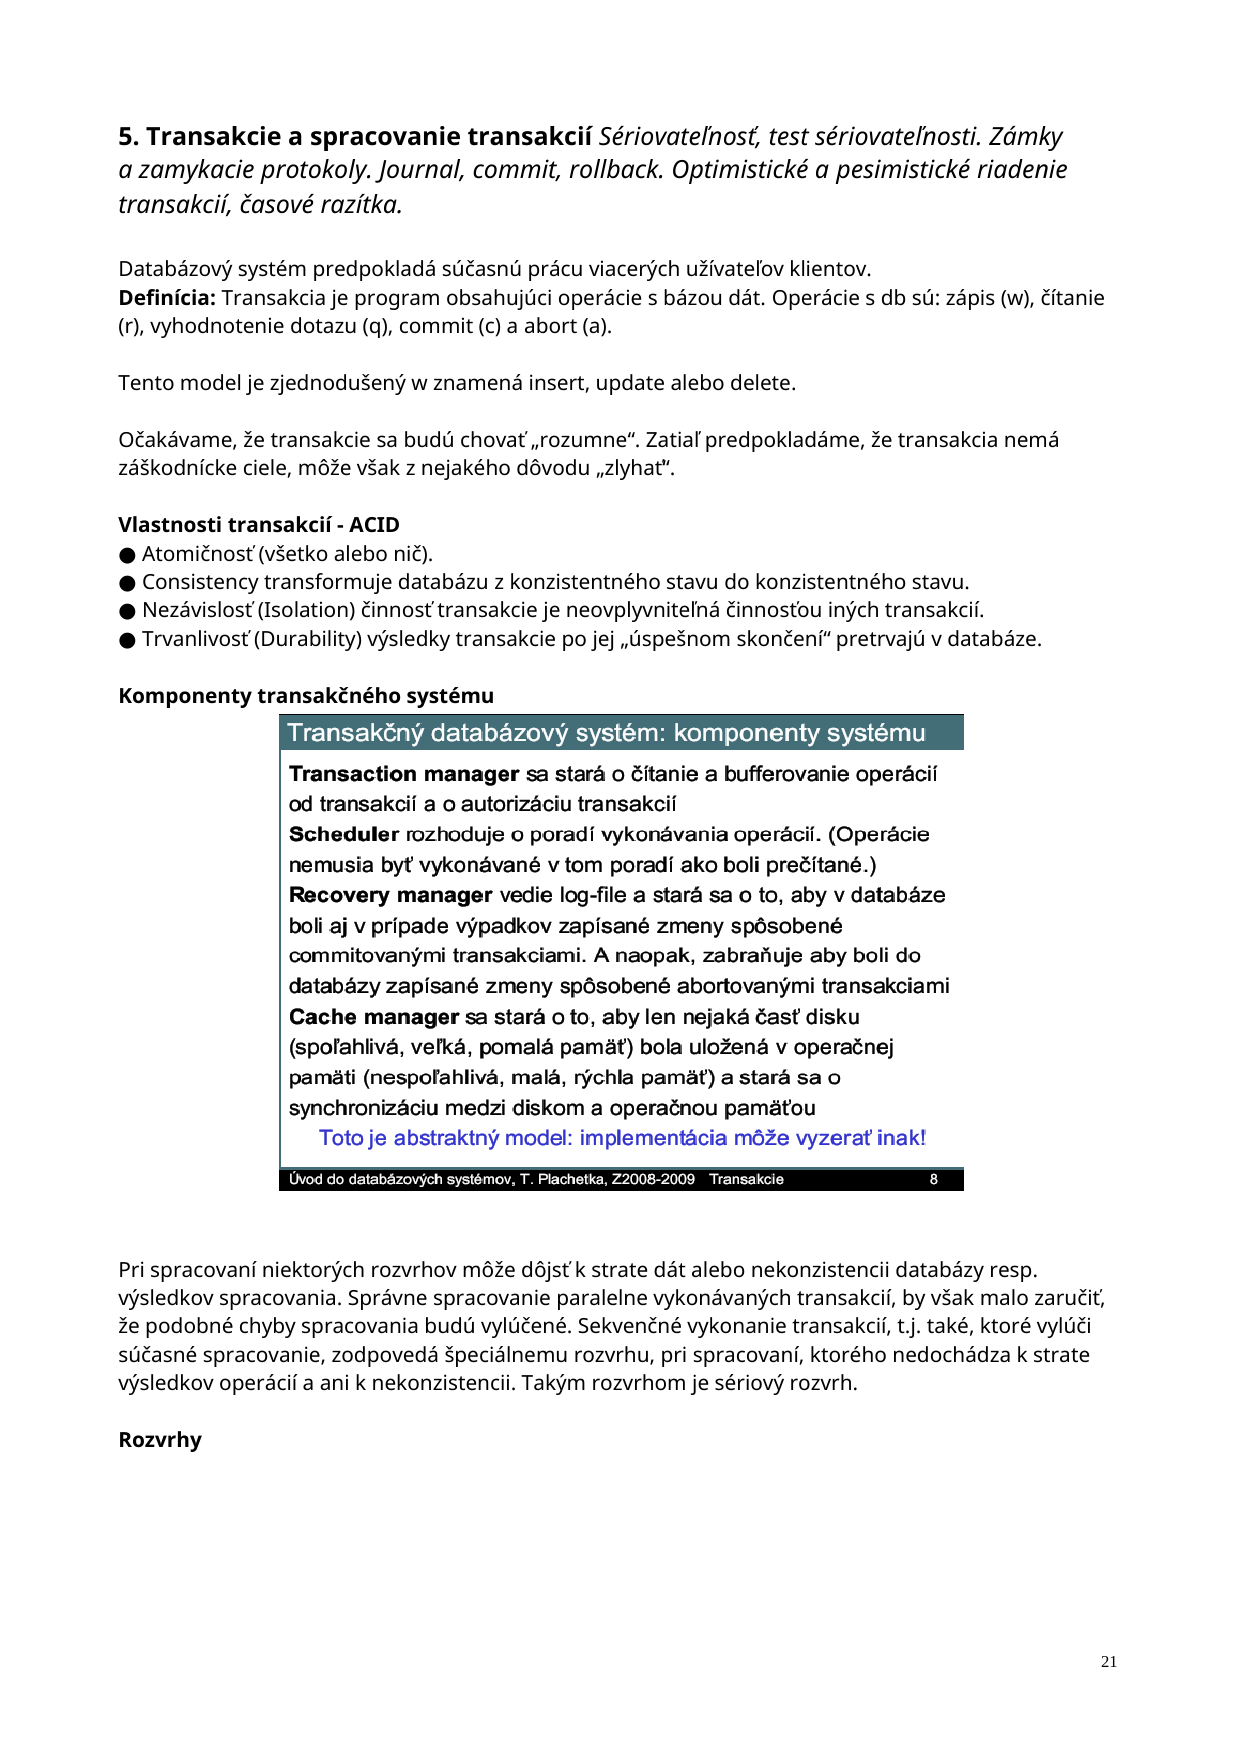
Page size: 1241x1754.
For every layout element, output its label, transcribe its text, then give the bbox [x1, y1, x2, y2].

text 5. Transakcie a spracovanie transakcií Sériovateľnosť, test sériovateľnosti. Zámky a zamykacie protokoly. Journal, commit, rollback. Optimistické a pesimistické riadenie transakcií, časové razítka. [118, 118, 1122, 220]
text Rozvrhy [118, 1425, 1122, 1454]
text ● Trvanlivosť (Durability) výsledky transakcie po jej „úspešnom skončení“ pretrvajú v databáze. [118, 624, 1122, 652]
text Databázový systém predpokladá súčasnú prácu viacerých užívateľov klientov. [118, 254, 1122, 283]
text Pri spracovaní niektorých rozvrhov môže dôjsť k strate dát alebo nekonzistencii databázy resp. výsledkov spracovania. Správne spracovanie paralelne vykonávaných transakcií, by však malo zaručiť, že podobné chyby spracovania budú vylúčené. Sekvenčné vykonanie transakcií, t.j. také, ktoré vylúči súčasné spracovanie, zodpovedá špeciálnemu rozvrhu, pri spracovaní, ktorého nedochádza k strate výsledkov operácií a ani k nekonzistencii. Takým rozvrhom je sériový rozvrh. [118, 1255, 1122, 1397]
text Očakávame, že transakcie sa budú chovať „rozumne“. Zatiaľ predpokladáme, že transakcia nemá záškodnícke ciele, môže však z nejakého dôvodu „zlyhať“. [118, 425, 1122, 482]
text Vlastnosti transakcií - ACID [118, 510, 1122, 539]
text ● Atomičnosť (všetko alebo nič). [118, 539, 1122, 567]
text ● Nezávislosť (Isolation) činnosť transakcie je neovplyvniteľná činnosťou iných transakcií. [118, 596, 1122, 624]
text Tento model je zjednodušený w znamená insert, update alebo delete. [118, 368, 1122, 397]
text ● Consistency transformuje databázu z konzistentného stavu do konzistentného stavu. [118, 567, 1122, 596]
text Definícia: Transakcia je program obsahujúci operácie s bázou dát. Operácie s db sú: zápis (w), čítanie (r), vyhodnotenie dotazu (q), commit (c) a abort (a). [118, 283, 1122, 340]
text Komponenty transakčného systému [118, 681, 1122, 709]
picture [269, 709, 971, 1198]
